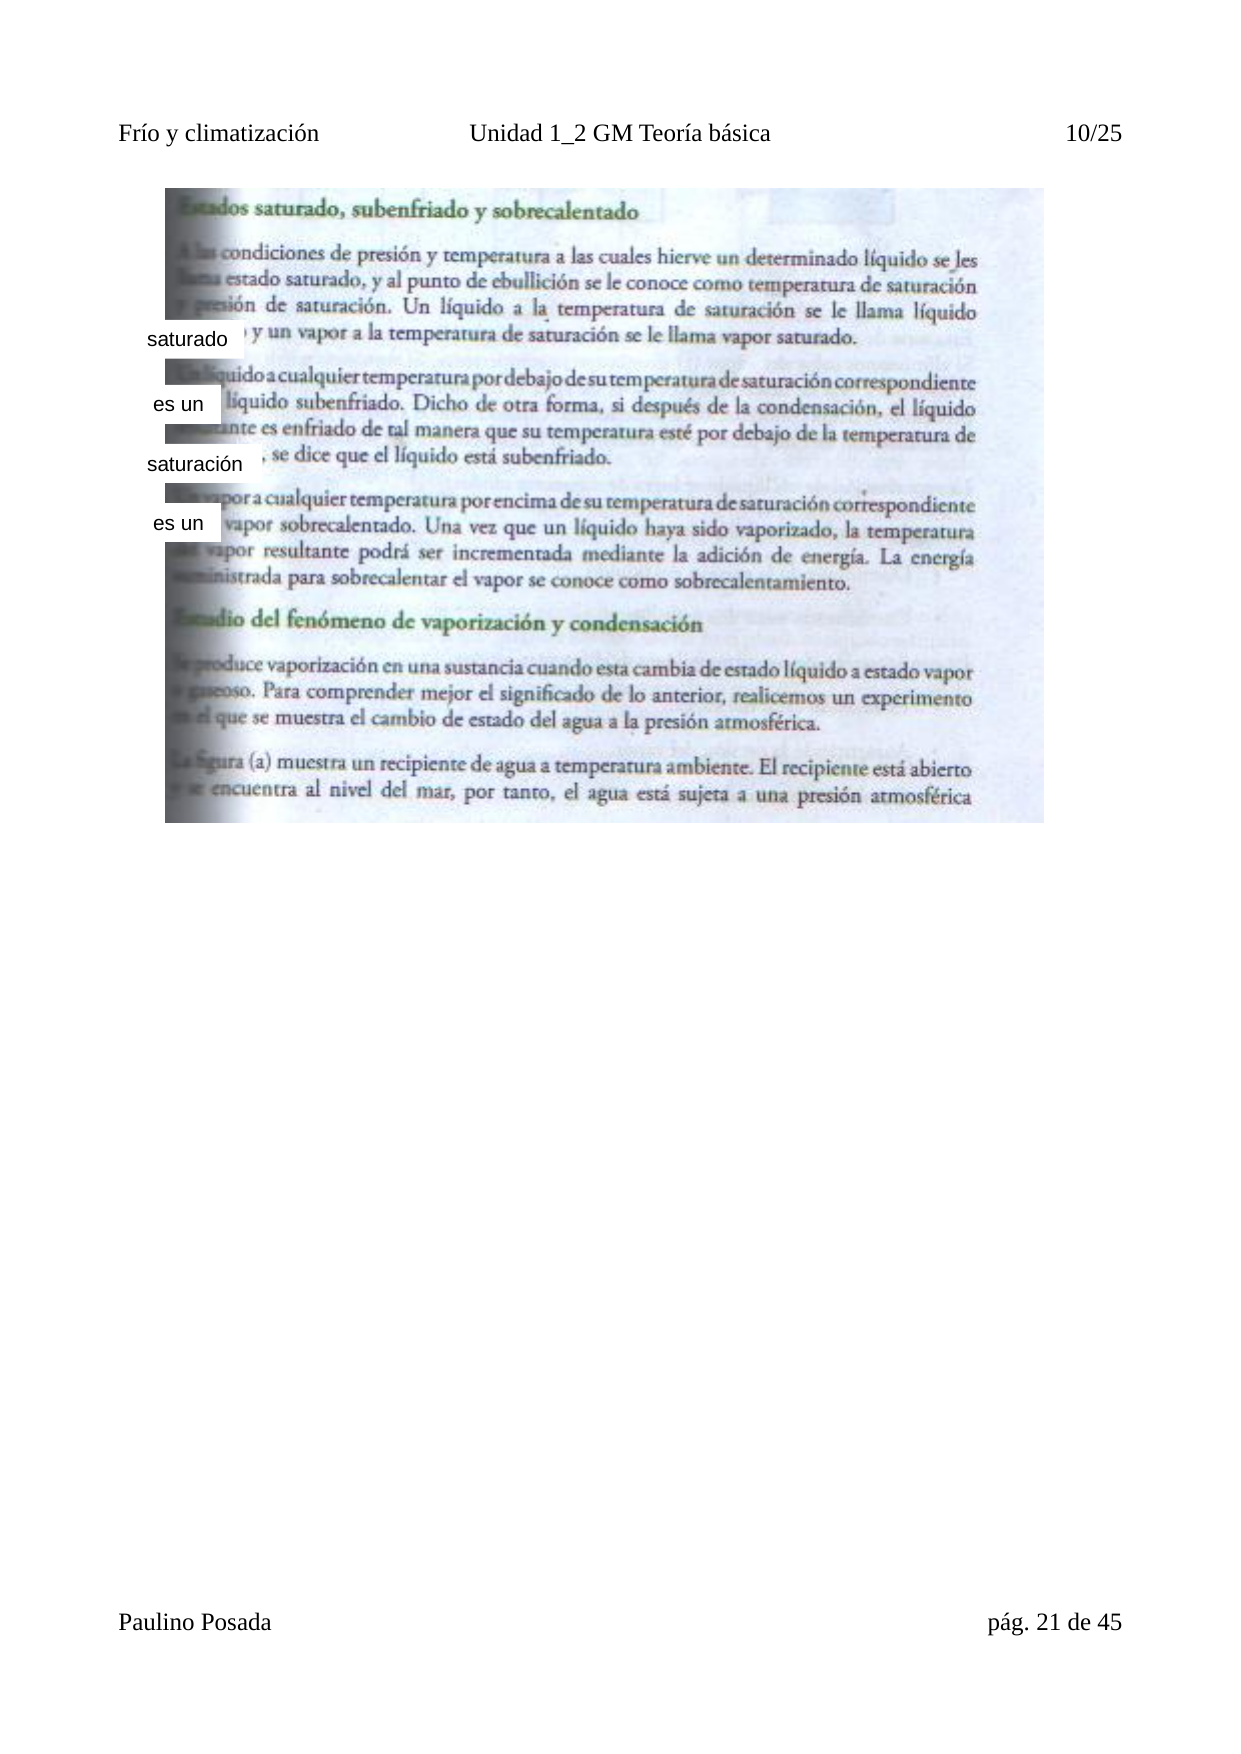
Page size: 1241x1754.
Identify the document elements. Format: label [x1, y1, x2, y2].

picture [165, 188, 1044, 823]
